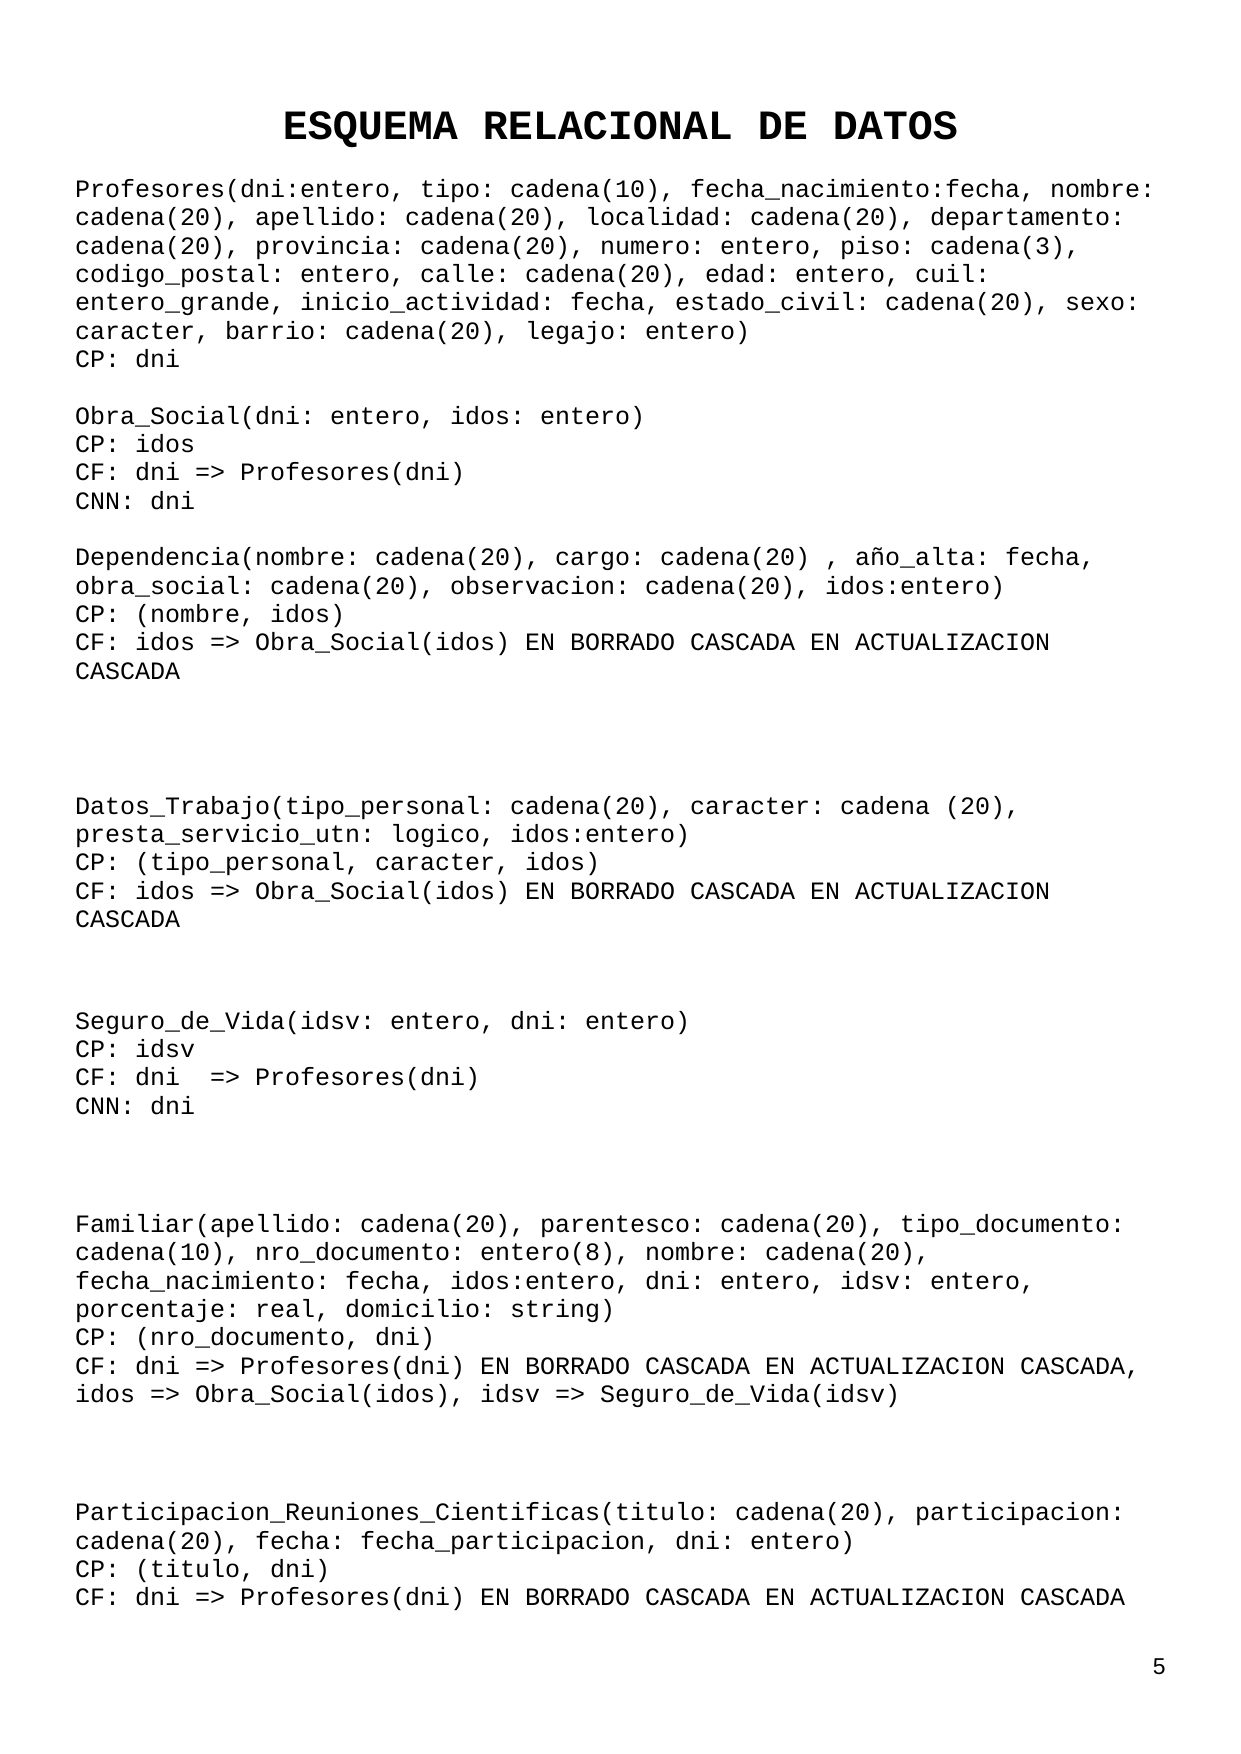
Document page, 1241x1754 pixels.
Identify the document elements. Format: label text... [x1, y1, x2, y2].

text Seguro_de_Vida(idsv: entero, dni: entero) [75, 1008, 1165, 1037]
subtitle ESQUEMA RELACIONAL DE DATOS [75, 104, 1165, 152]
text CF: dni => Profesores(dni) EN BORRADO CASCADA EN ACTUALIZACION CASCADA, idos => Obra_Social(idos), idsv => Seguro_de_Vida(idsv) [75, 1353, 1165, 1410]
text Participacion_Reuniones_Cientificas(titulo: cadena(20), participacion: cadena(20), fecha: fecha_participacion, dni: entero) [75, 1500, 1165, 1557]
text CP: (titulo, dni) [75, 1557, 1165, 1585]
text CP: dni [75, 347, 1165, 375]
text Obra_Social(dni: entero, idos: entero) [75, 403, 1165, 432]
text CNN: dni [75, 488, 1165, 517]
text CF: dni => Profesores(dni) EN BORRADO CASCADA EN ACTUALIZACION CASCADA [75, 1585, 1165, 1613]
text CNN: dni [75, 1093, 1165, 1122]
text Profesores(dni:entero, tipo: cadena(10), fecha_nacimiento:fecha, nombre: cadena(20), apellido: cadena(20), localidad: cadena(20), departamento: cadena(20), provincia: cadena(20), numero: entero, piso: cadena(3), codigo_postal: entero, calle: cadena(20), edad: entero, cuil: entero_grande, inicio_actividad: fecha, estado_civil: cadena(20), sexo: caracter, barrio: cadena(20), legajo: entero) [75, 177, 1165, 347]
text CF: idos => Obra_Social(idos) EN BORRADO CASCADA EN ACTUALIZACION CASCADA [75, 630, 1165, 687]
text Datos_Trabajo(tipo_personal: cadena(20), caracter: cadena (20), presta_servicio_utn: logico, idos:entero) [75, 793, 1165, 850]
text CP: idos [75, 432, 1165, 460]
text CP: (nombre, idos) [75, 602, 1165, 630]
text CF: dni => Profesores(dni) [75, 460, 1165, 488]
text CP: (tipo_personal, caracter, idos) [75, 850, 1165, 878]
text CF: dni => Profesores(dni) [75, 1065, 1165, 1093]
text Familiar(apellido: cadena(20), parentesco: cadena(20), tipo_documento: cadena(10), nro_documento: entero(8), nombre: cadena(20), fecha_nacimiento: fecha, idos:entero, dni: entero, idsv: entero, porcentaje: real, domicilio: string) [75, 1212, 1165, 1325]
text Dependencia(nombre: cadena(20), cargo: cadena(20) , año_alta: fecha, obra_social: cadena(20), observacion: cadena(20), idos:entero) [75, 545, 1165, 602]
text CP: (nro_documento, dni) [75, 1325, 1165, 1353]
text CF: idos => Obra_Social(idos) EN BORRADO CASCADA EN ACTUALIZACION CASCADA [75, 878, 1165, 935]
text CP: idsv [75, 1037, 1165, 1065]
